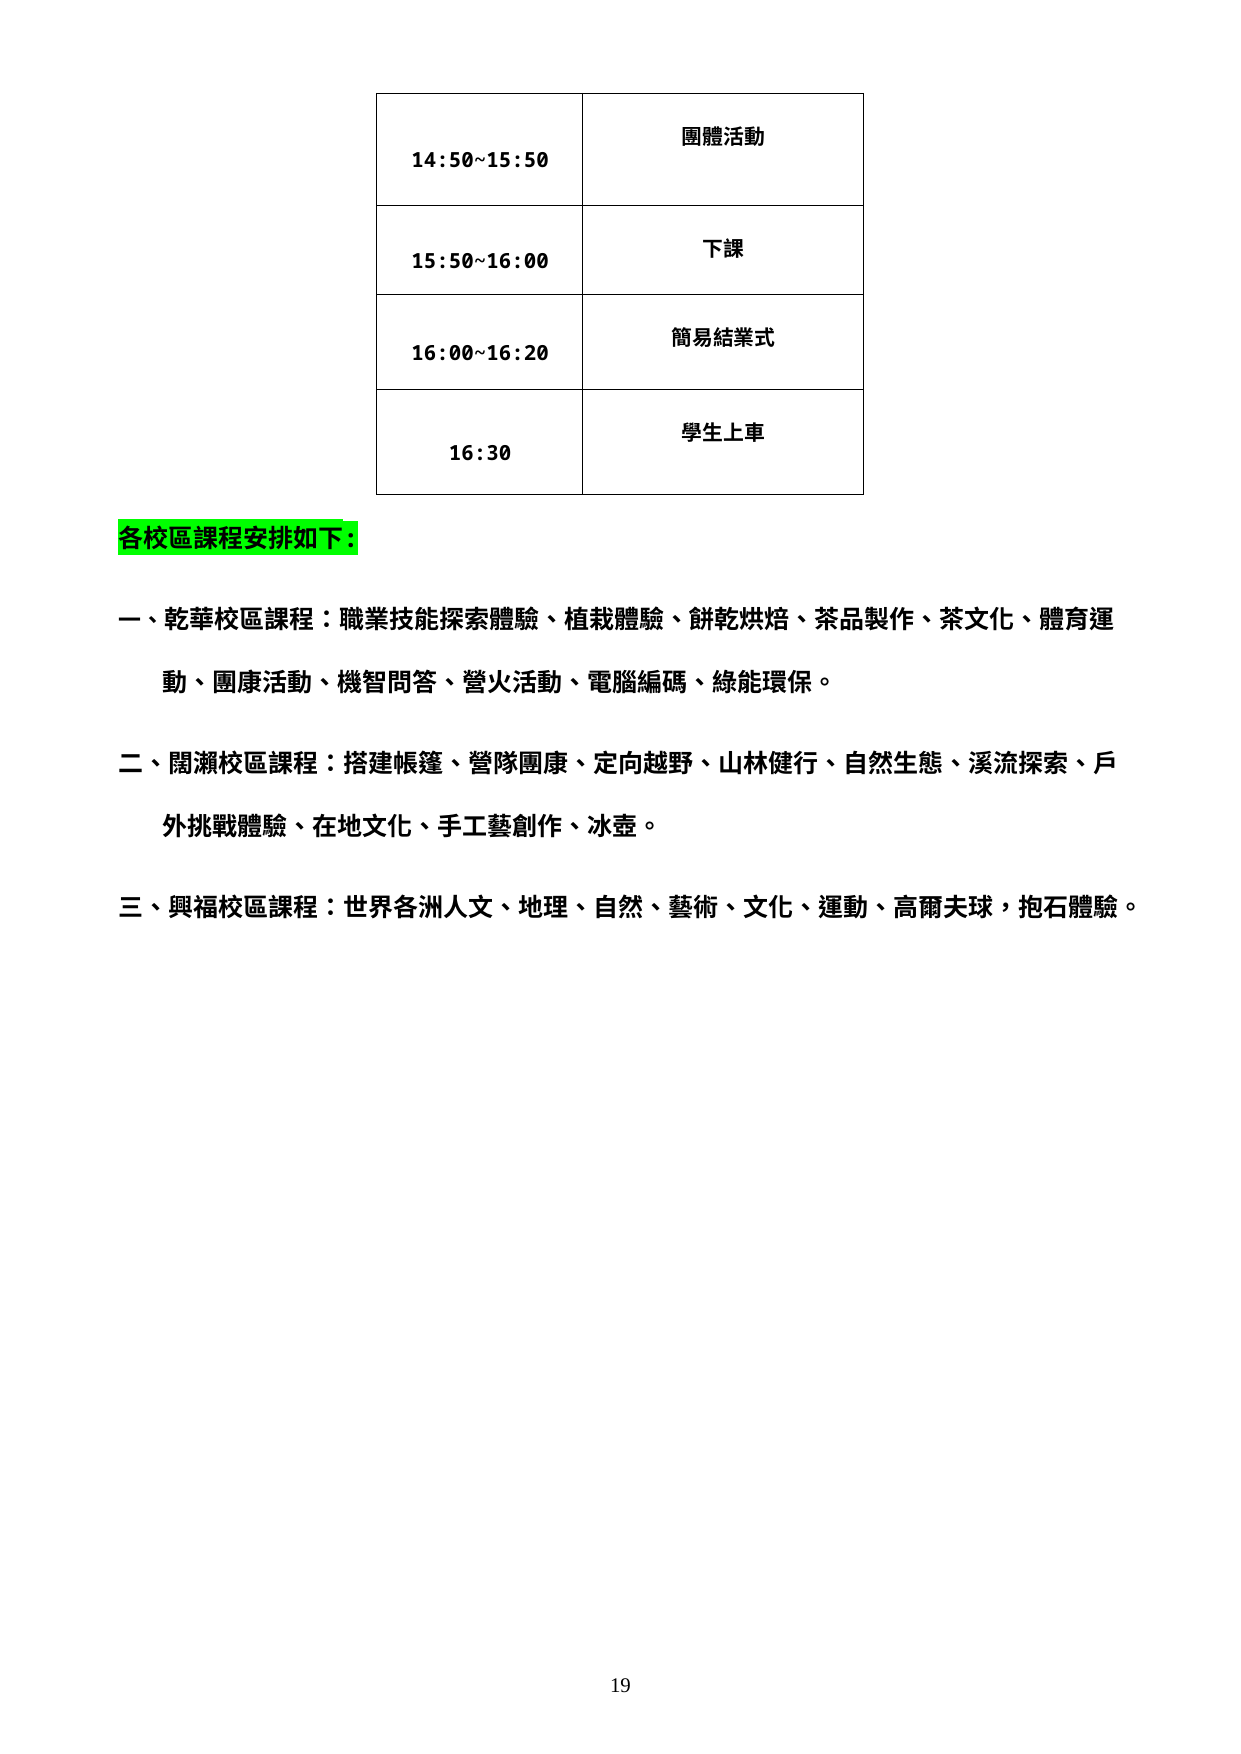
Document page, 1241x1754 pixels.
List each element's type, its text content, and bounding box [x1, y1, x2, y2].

text 三、興福校區課程：世界各洲人文、地理、自然、藝術、文化、運動、高爾夫球，抱石體驗。 [118, 864, 1122, 926]
table_cell 下課 [583, 206, 863, 293]
table_cell 團體活動 [583, 94, 863, 205]
text 一、乾華校區課程：職業技能探索體驗、植栽體驗、餅乾烘焙、茶品製作、茶文化、體育運動、團康活動、機智問答、營火活動、電腦編碼、綠能環保。 [118, 576, 1122, 701]
table_cell 簡易結業式 [583, 295, 863, 388]
table_cell 14:50~15:50 [377, 94, 582, 205]
table_cell 16:00~16:20 [377, 295, 582, 388]
table_cell 15:50~16:00 [377, 206, 582, 293]
table_cell 16:30 [377, 390, 582, 494]
text 二、闊瀨校區課程：搭建帳篷、營隊團康、定向越野、山林健行、自然生態、溪流探索、戶外挑戰體驗、在地文化、手工藝創作、冰壺。 [118, 720, 1122, 845]
table_cell 學生上車 [583, 390, 863, 494]
text 各校區課程安排如下: [118, 495, 1122, 557]
